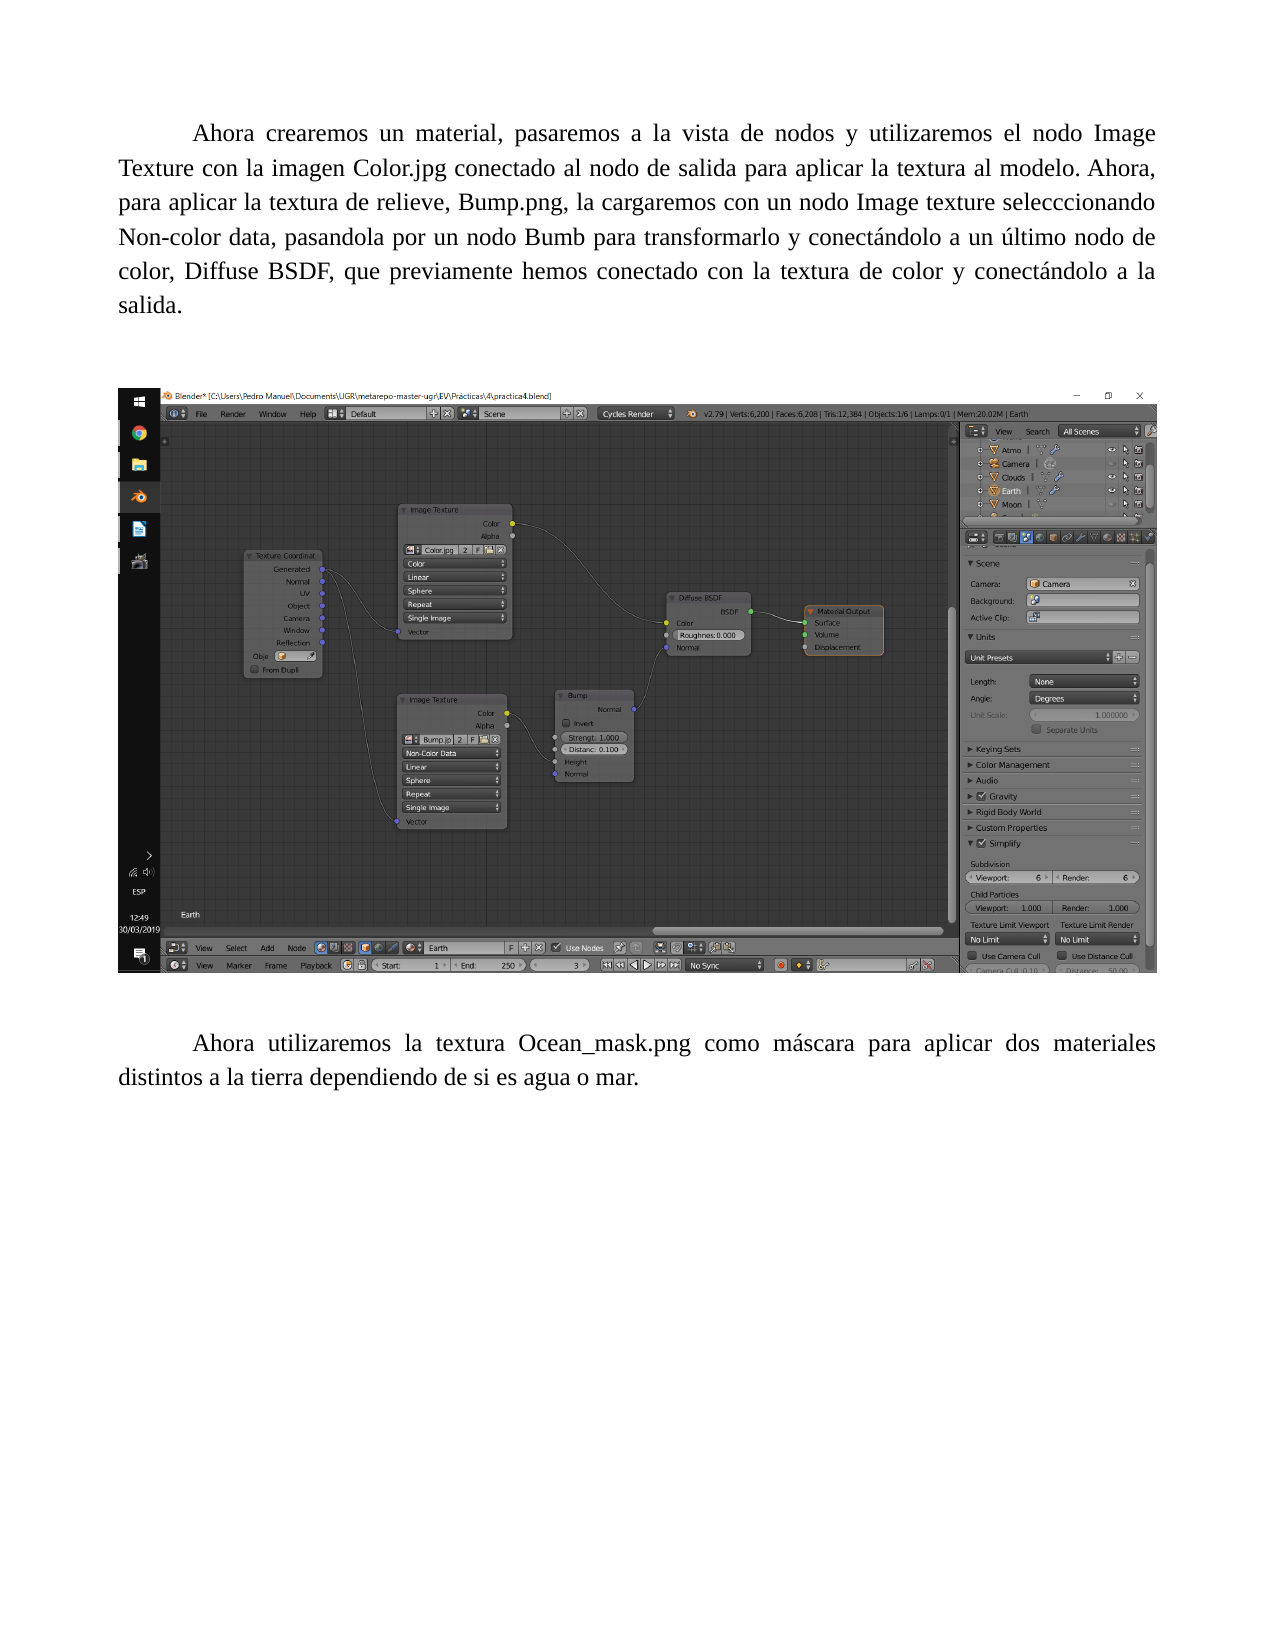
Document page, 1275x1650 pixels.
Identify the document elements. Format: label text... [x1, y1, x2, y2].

picture [118, 388, 1157, 973]
text Ahora crearemos un material, pasaremos a la vista de nodos y utilizaremos el nodo Image Texture con la imagen Color.jpg conectado al nodo de salida para aplicar la textura al modelo. Ahora, para aplicar la textura de relieve, Bump.png, la cargaremos con un nodo Image texture selecccionando Non-color data, pasandola por un nodo Bumb para transformarlo y conectándolo a un último nodo de color, Diffuse BSDF, que previamente hemos conectado con la textura de color y conectándolo a la salida. [118, 118, 1157, 319]
text Ahora utilizaremos la textura Ocean_mask.png como máscara para aplicar dos materiales distintos a la tierra dependiendo de si es agua o mar. [118, 1028, 1157, 1091]
